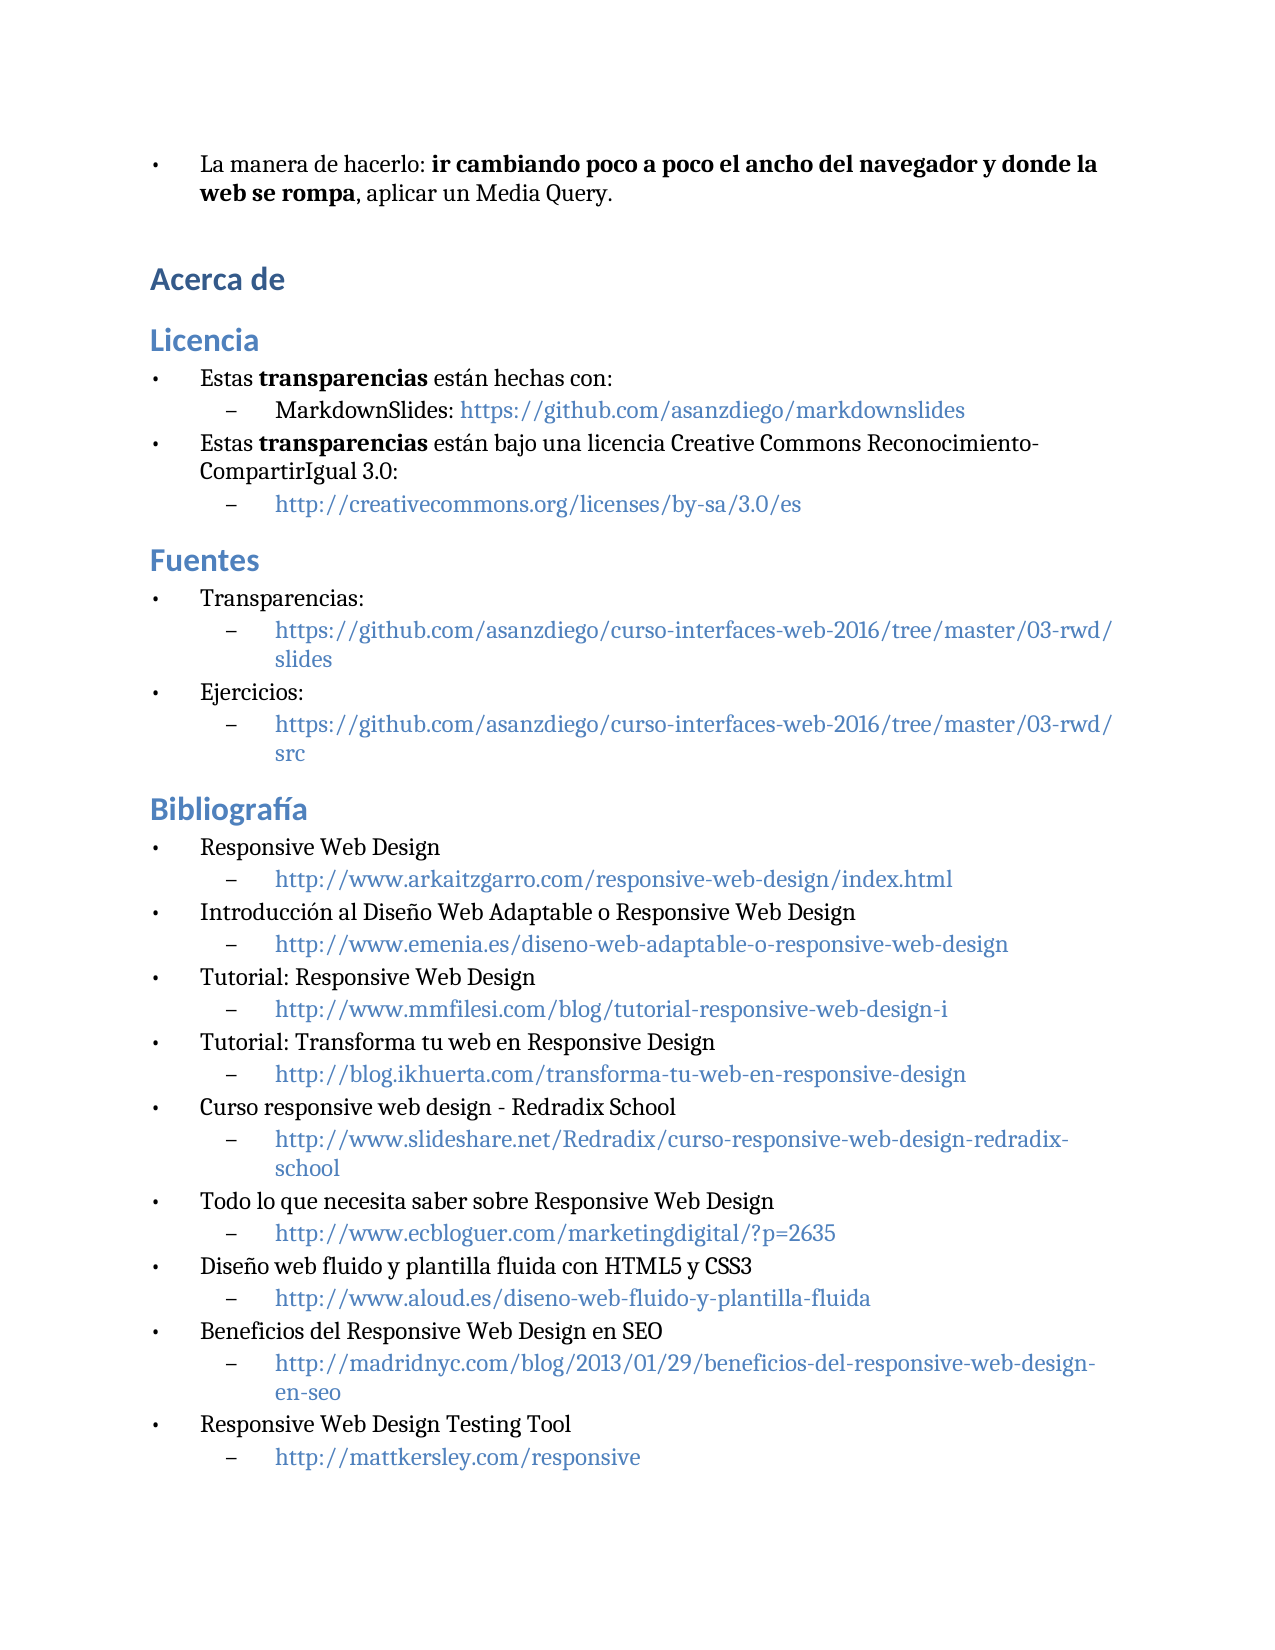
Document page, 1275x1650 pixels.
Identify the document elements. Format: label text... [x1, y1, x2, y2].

list Responsive Web Design Testing Tool [150, 1410, 1125, 1439]
list Beneficios del Responsive Web Design en SEO [150, 1317, 1125, 1345]
list https://github.com/asanzdiego/curso-interfaces-web-2016/tree/master/03-rwd/slides [225, 616, 1125, 674]
list Transparencias: [150, 584, 1125, 613]
list Todo lo que necesita saber sobre Responsive Web Design [150, 1187, 1125, 1215]
subtitle Acerca de [150, 257, 1125, 298]
list http://www.slideshare.net/Redradix/curso-responsive-web-design-redradix-school [225, 1125, 1125, 1183]
list http://madridnyc.com/blog/2013/01/29/beneficios-del-responsive-web-design-en-seo [225, 1349, 1125, 1407]
list http://www.emenia.es/diseno-web-adaptable-o-responsive-web-design [225, 930, 1125, 959]
list Tutorial: Transforma tu web en Responsive Design [150, 1028, 1125, 1057]
list Estas transparencias están bajo una licencia Creative Commons Reconocimiento-CompartirIgual 3.0: [150, 428, 1125, 486]
list http://www.aloud.es/diseno-web-fluido-y-plantilla-fluida [225, 1284, 1125, 1313]
list MarkdownSlides: https://github.com/asanzdiego/markdownslides [225, 396, 1125, 425]
list Diseño web fluido y plantilla fluida con HTML5 y CSS3 [150, 1252, 1125, 1280]
list Responsive Web Design [150, 833, 1125, 862]
list Curso responsive web design - Redradix School [150, 1093, 1125, 1122]
list http://blog.ikhuerta.com/transforma-tu-web-en-responsive-design [225, 1060, 1125, 1089]
subtitle Fuentes [150, 539, 1125, 580]
list http://www.mmfilesi.com/blog/tutorial-responsive-web-design-i [225, 995, 1125, 1024]
subtitle Bibliografía [150, 788, 1125, 829]
list http://www.arkaitzgarro.com/responsive-web-design/index.html [225, 865, 1125, 894]
list http://creativecommons.org/licenses/by-sa/3.0/es [225, 490, 1125, 518]
list Estas transparencias están hechas con: [150, 363, 1125, 392]
list https://github.com/asanzdiego/curso-interfaces-web-2016/tree/master/03-rwd/src [225, 710, 1125, 768]
list La manera de hacerlo: ir cambiando poco a poco el ancho del navegador y donde la web se rompa, aplicar un Media Query. [150, 150, 1125, 207]
list Introducción al Diseño Web Adaptable o Responsive Web Design [150, 898, 1125, 927]
list http://www.ecbloguer.com/marketingdigital/?p=2635 [225, 1219, 1125, 1248]
list http://mattkersley.com/responsive [225, 1443, 1125, 1472]
list Tutorial: Responsive Web Design [150, 963, 1125, 992]
list Ejercicios: [150, 678, 1125, 706]
subtitle Licencia [150, 319, 1125, 360]
